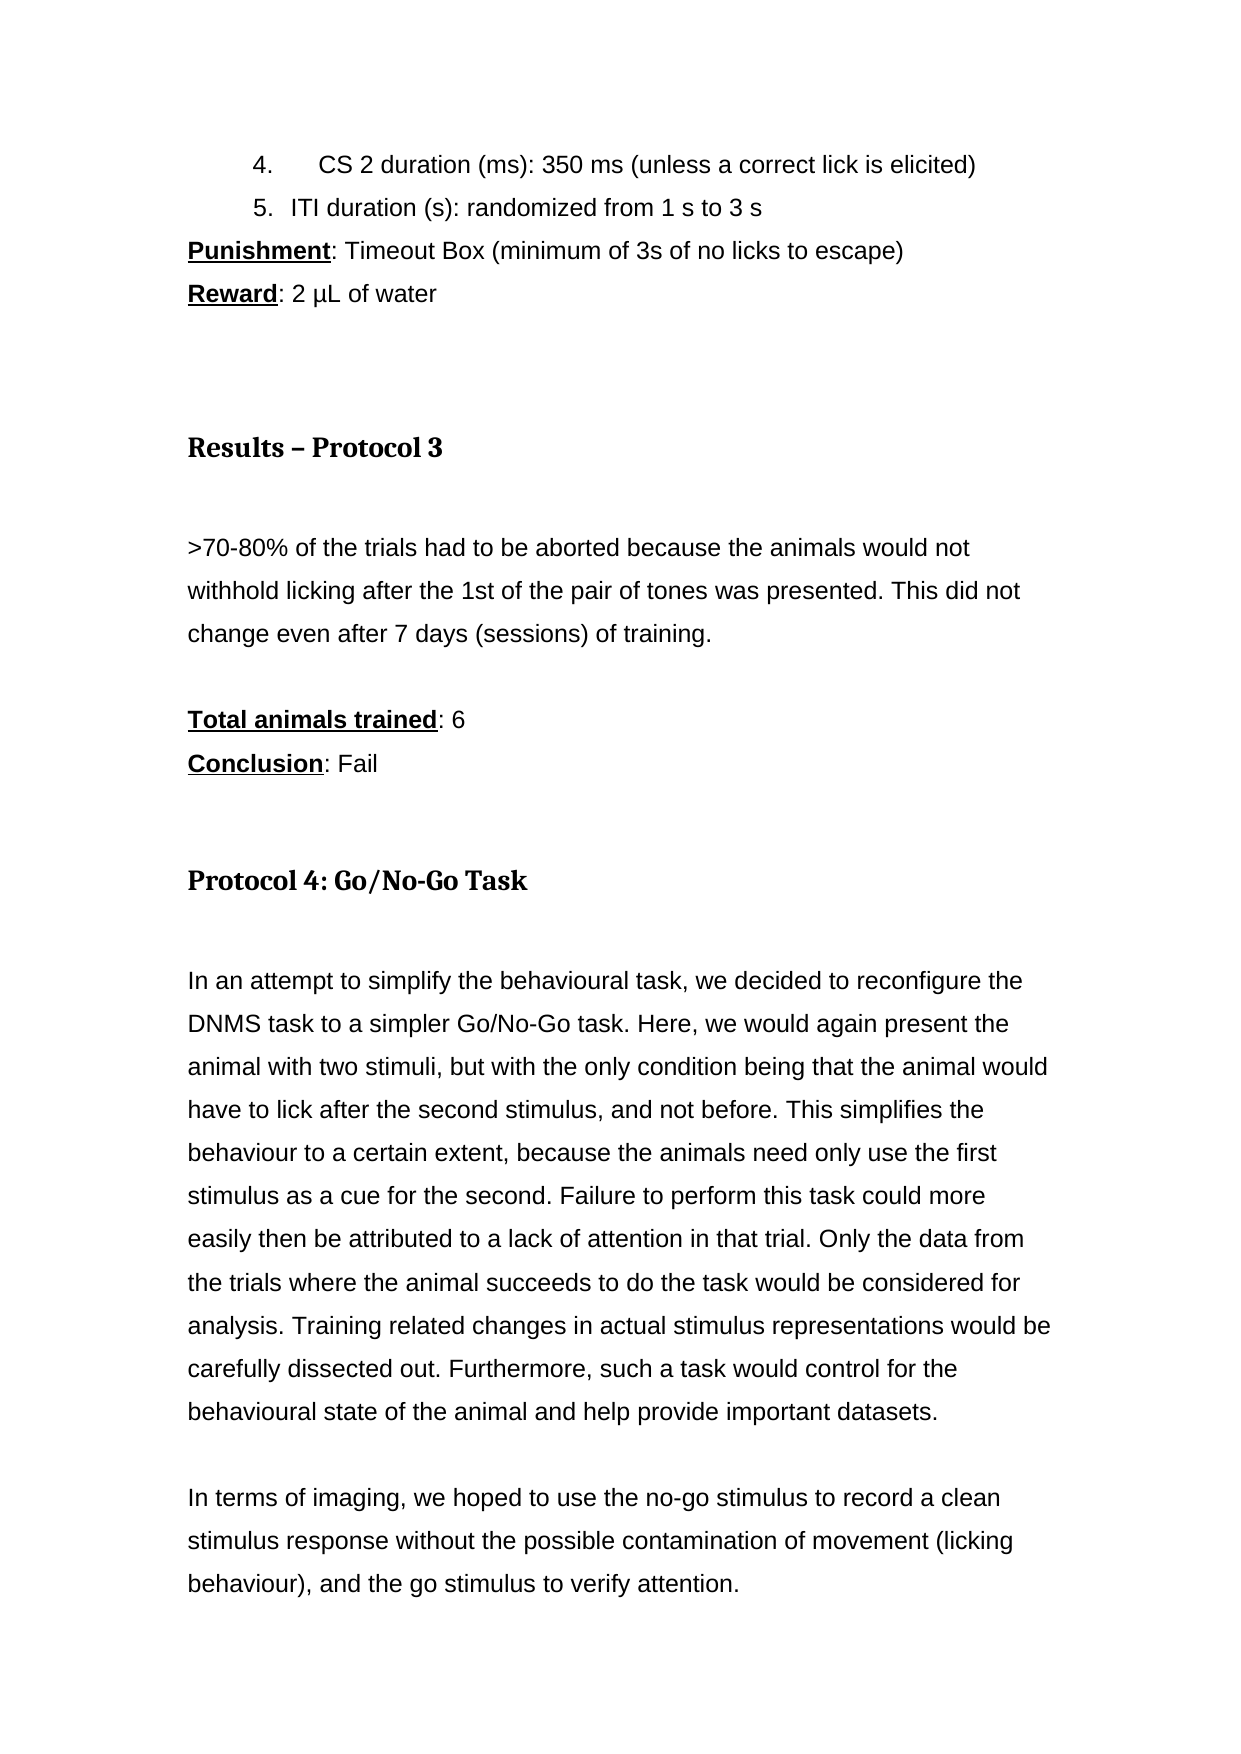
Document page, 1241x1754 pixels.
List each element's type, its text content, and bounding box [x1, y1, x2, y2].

list CS 2 duration (ms): 350 ms (unless a correct lick is elicited) [252, 150, 1053, 179]
list ITI duration (s): randomized from 1 s to 3 s [253, 193, 1053, 222]
text Conclusion: Fail [187, 748, 1053, 777]
text Punishment: Timeout Box (minimum of 3s of no licks to escape) [187, 236, 1053, 265]
text >70-80% of the trials had to be aborted because the animals would not withhold licking after the 1st of the pair of tones was presented. This did not change even after 7 days (sessions) of training. [187, 533, 1053, 648]
text Total animals trained: 6 [187, 705, 1053, 734]
text In terms of imaging, we hoped to use the no-go stimulus to record a clean stimulus response without the possible contamination of movement (licking behaviour), and the go stimulus to verify attention. [187, 1483, 1053, 1598]
text Reward: 2 µL of water [187, 279, 1053, 308]
subtitle Results – Protocol 3 [187, 431, 1053, 465]
text In an attempt to simplify the behavioural task, we decided to reconfigure the DNMS task to a simpler Go/No-Go task. Here, we would again present the animal with two stimuli, but with the only condition being that the animal would have to lick after the second stimulus, and not before. This simplifies the behaviour to a certain extent, because the animals need only use the first stimulus as a cue for the second. Failure to perform this task could more easily then be attributed to a lack of attention in that trial. Only the data from the trials where the animal succeeds to do the task would be considered for analysis. Training related changes in actual stimulus representations would be carefully dissected out. Furthermore, such a task would control for the behavioural state of the animal and help provide important datasets. [187, 966, 1053, 1426]
subtitle Protocol 4: Go/No-Go Task [187, 864, 1053, 897]
